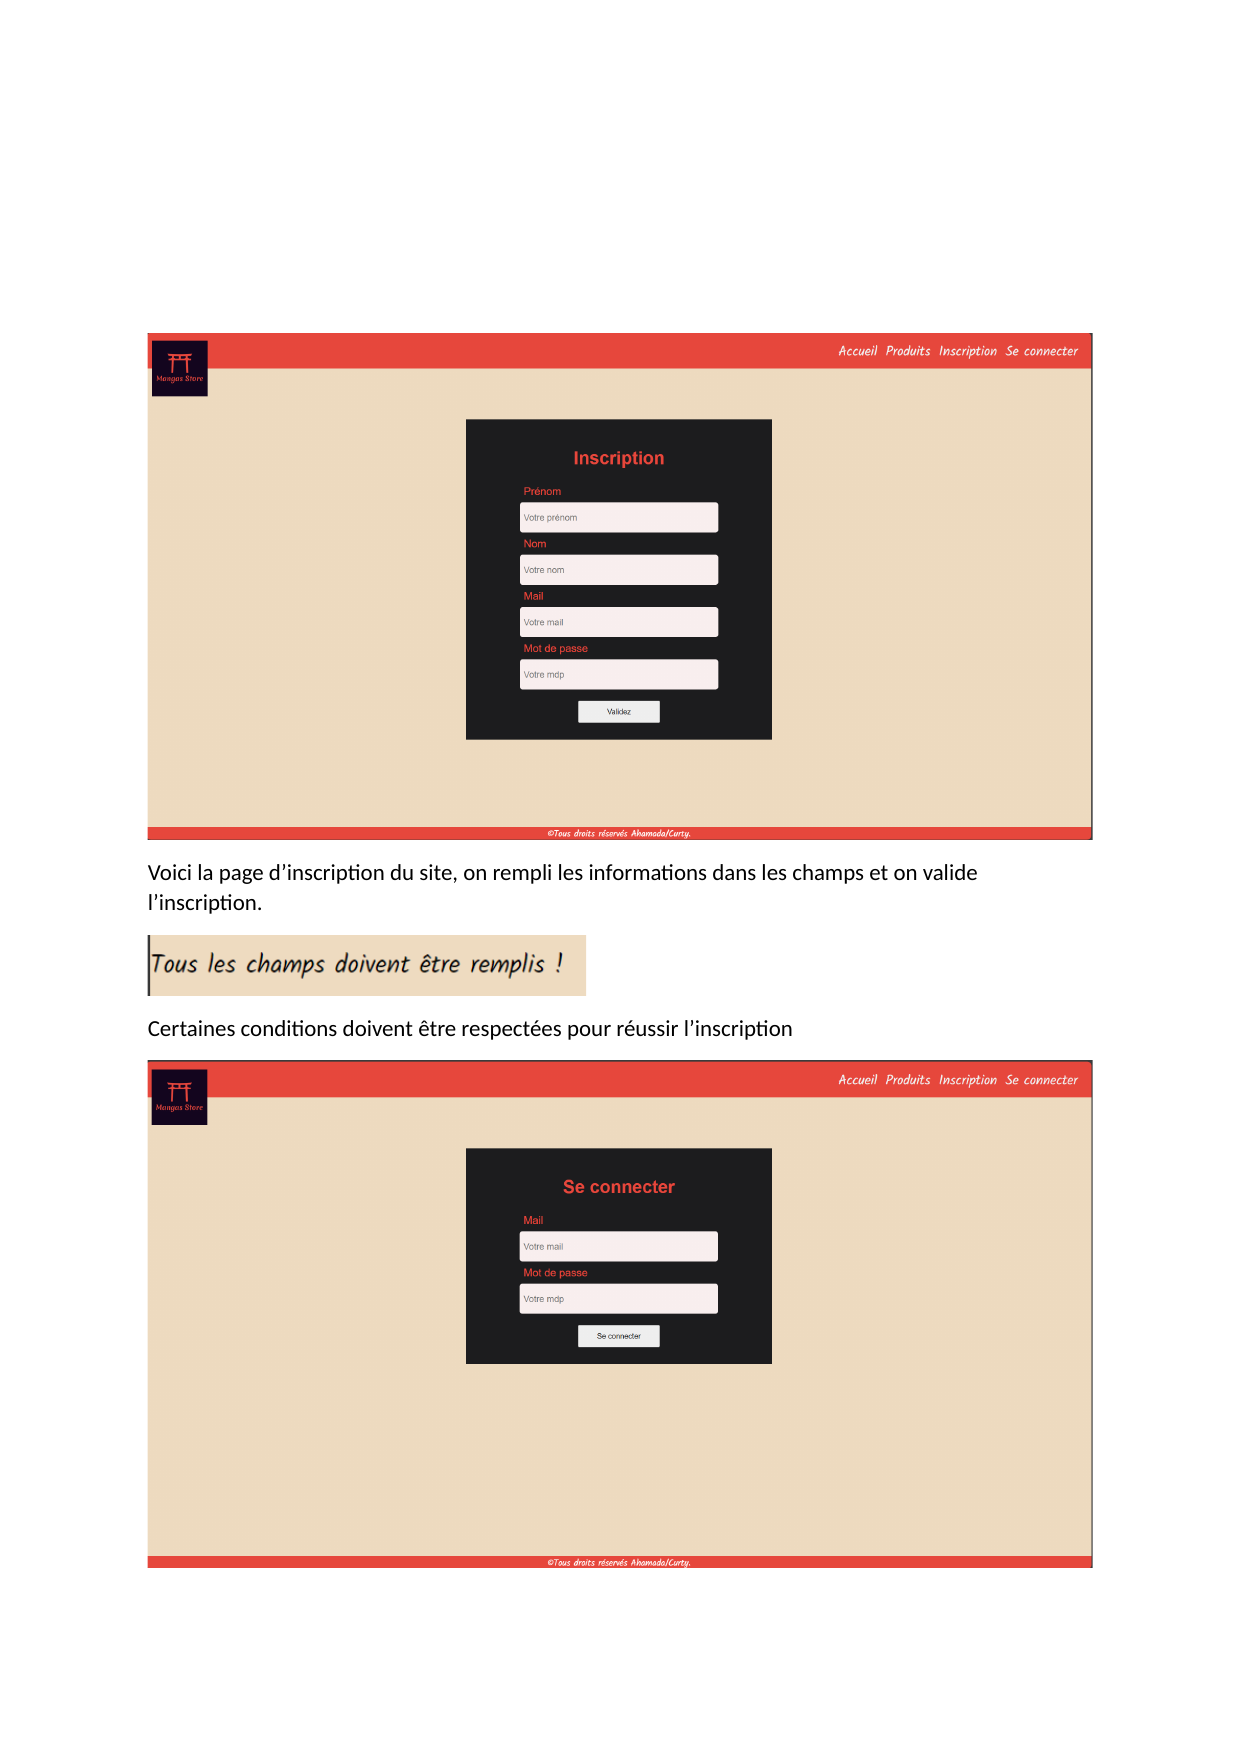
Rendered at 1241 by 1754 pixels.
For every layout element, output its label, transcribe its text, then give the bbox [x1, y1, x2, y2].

text Certaines conditions doivent être respectées pour réussir l’inscription [148, 1014, 1093, 1042]
text Voici la page d’inscription du site, on rempli les informations dans les champs et on valide l’inscription. [148, 858, 1093, 916]
